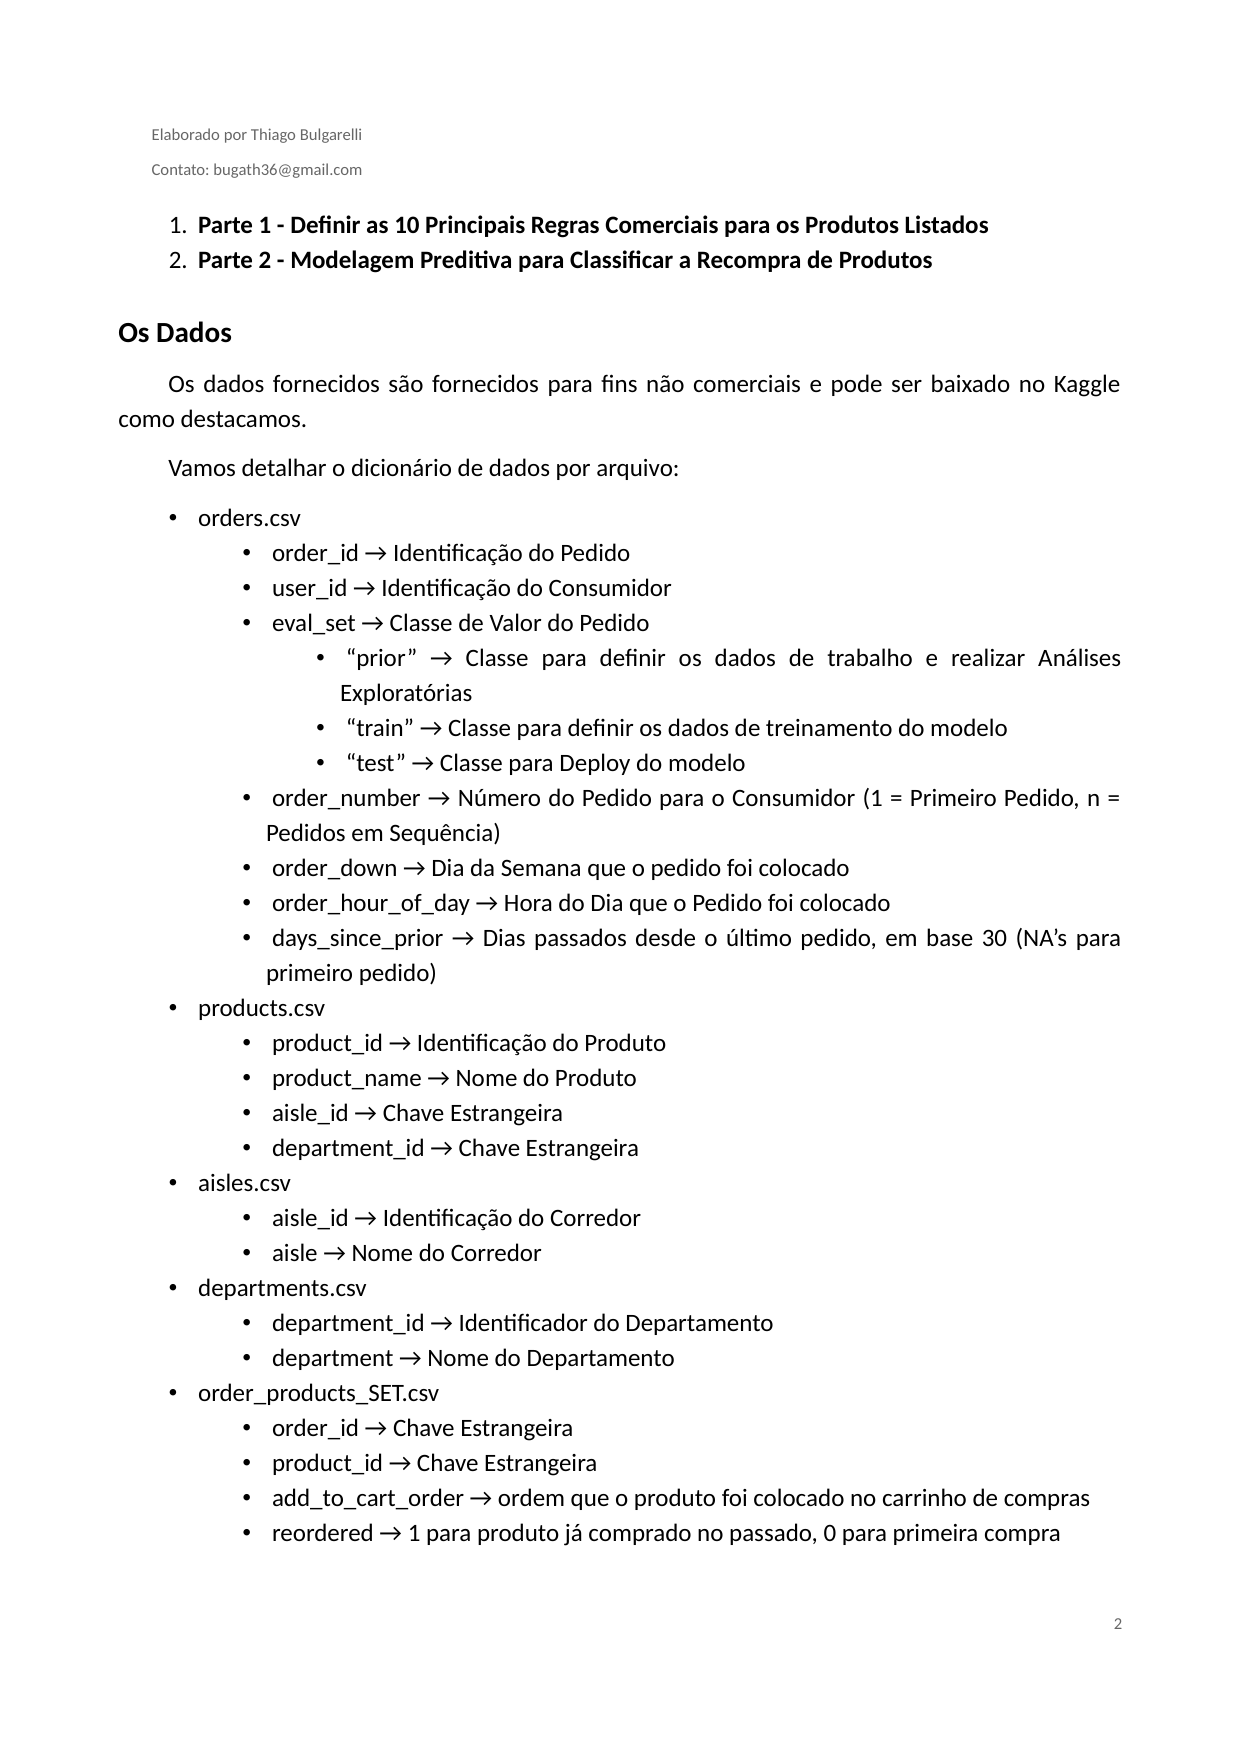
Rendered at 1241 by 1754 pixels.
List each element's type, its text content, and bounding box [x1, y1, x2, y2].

list departments.csv [162, 1272, 1122, 1303]
list reordered → 1 para produto já comprado no passado, 0 para primeira compra [236, 1517, 1122, 1548]
list product_id → Chave Estrangeira [236, 1447, 1122, 1478]
list Parte 1 - Definir as 10 Principais Regras Comerciais para os Produtos Listados [162, 209, 1122, 239]
list order_id → Chave Estrangeira [236, 1412, 1122, 1443]
list Parte 2 - Modelagem Preditiva para Classificar a Recompra de Produtos [162, 244, 1122, 274]
list products.csv [162, 992, 1122, 1023]
subtitle Os Dados [118, 314, 1122, 350]
list days_since_prior → Dias passados desde o último pedido, em base 30 (NA’s para primeiro pedido) [236, 922, 1122, 988]
list orders.csv [162, 502, 1122, 533]
list product_name → Nome do Produto [236, 1062, 1122, 1093]
list product_id → Identificação do Produto [236, 1027, 1122, 1058]
list order_id → Identificação do Pedido [236, 537, 1122, 568]
list user_id → Identificação do Consumidor [236, 572, 1122, 603]
list order_hour_of_day → Hora do Dia que o Pedido foi colocado [236, 887, 1122, 918]
text Vamos detalhar o dicionário de dados por arquivo: [118, 452, 1122, 483]
list “train” → Classe para definir os dados de treinamento do modelo [310, 712, 1122, 743]
list aisle_id → Identificação do Corredor [236, 1202, 1122, 1233]
list order_number → Número do Pedido para o Consumidor (1 = Primeiro Pedido, n = Pedidos em Sequência) [236, 782, 1122, 848]
list aisle_id → Chave Estrangeira [236, 1097, 1122, 1128]
list add_to_cart_order → ordem que o produto foi colocado no carrinho de compras [236, 1482, 1122, 1513]
list department → Nome do Departamento [236, 1342, 1122, 1373]
list department_id → Identificador do Departamento [236, 1307, 1122, 1338]
list “prior” → Classe para definir os dados de trabalho e realizar Análises Exploratórias [310, 642, 1122, 708]
list eval_set → Classe de Valor do Pedido [236, 607, 1122, 638]
list department_id → Chave Estrangeira [236, 1132, 1122, 1163]
list aisle → Nome do Corredor [236, 1237, 1122, 1268]
list order_down → Dia da Semana que o pedido foi colocado [236, 852, 1122, 883]
list “test” → Classe para Deploy do modelo [310, 747, 1122, 778]
text Os dados fornecidos são fornecidos para fins não comerciais e pode ser baixado no Kaggle como destacamos. [118, 368, 1122, 433]
list aisles.csv [162, 1167, 1122, 1198]
list order_products_SET.csv [162, 1377, 1122, 1408]
